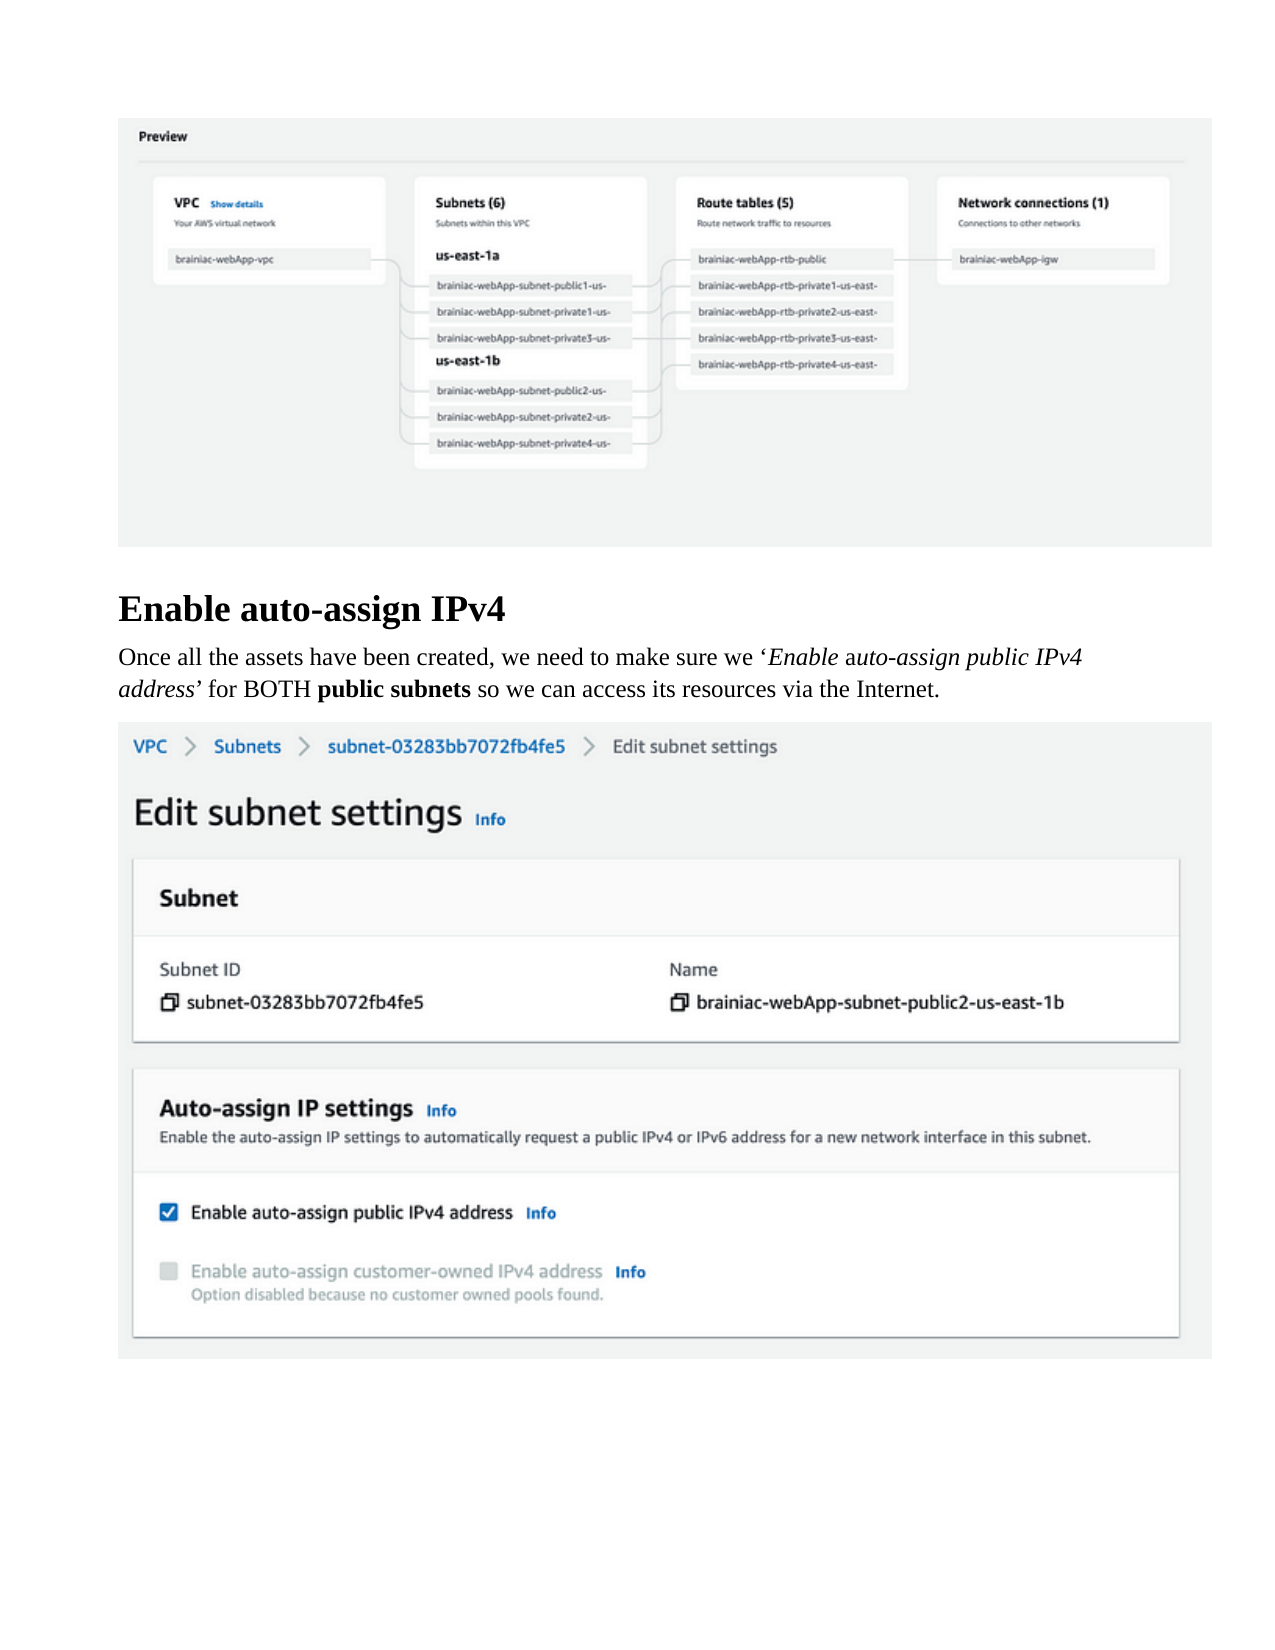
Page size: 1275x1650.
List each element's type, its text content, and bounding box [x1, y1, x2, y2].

picture [118, 722, 1212, 1359]
subtitle Enable auto-assign IPv4 [118, 586, 1157, 629]
picture [118, 118, 1212, 547]
text Once all the assets have been created, we need to make sure we ‘Enable auto-assign public IPv4 address’ for BOTH public subnets so we can access its resources via the Internet. [118, 642, 1157, 703]
